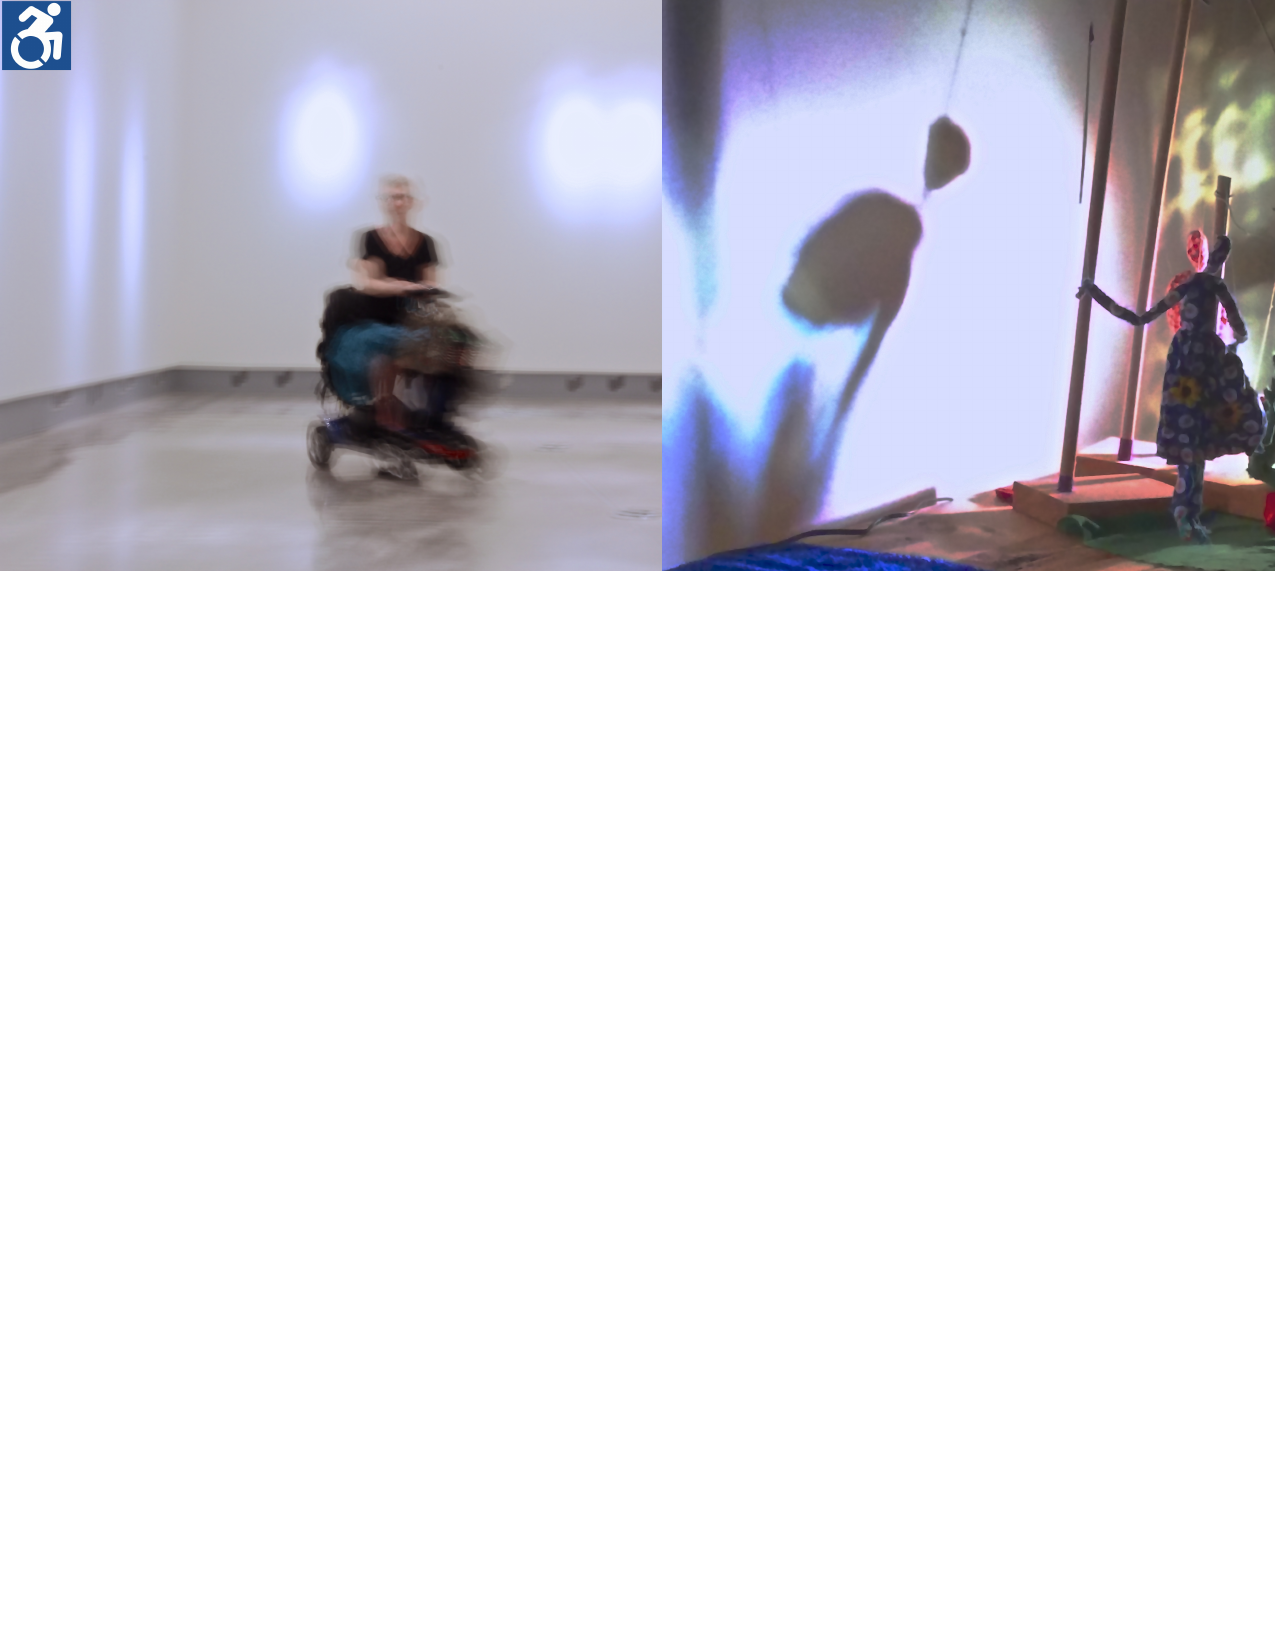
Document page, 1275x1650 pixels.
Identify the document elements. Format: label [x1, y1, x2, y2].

picture [0, 0, 1275, 571]
